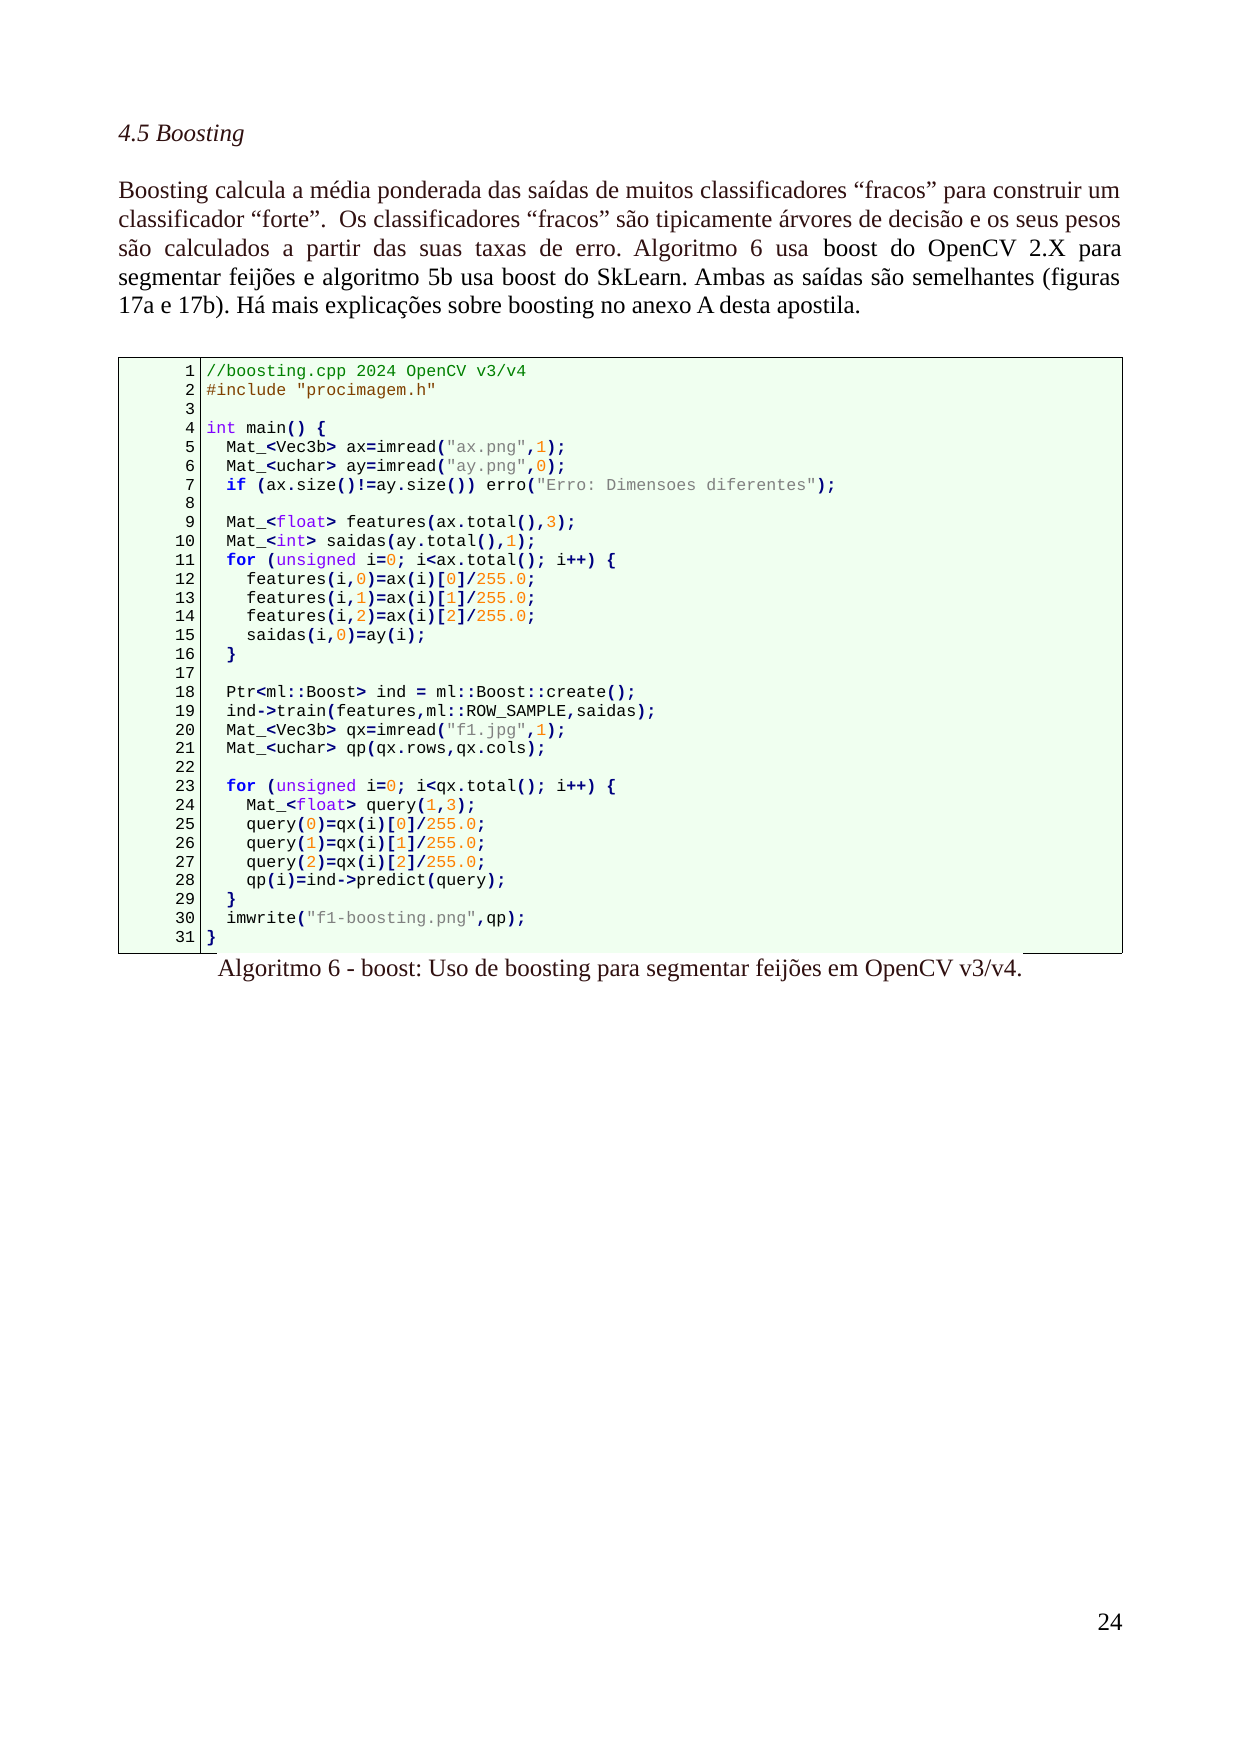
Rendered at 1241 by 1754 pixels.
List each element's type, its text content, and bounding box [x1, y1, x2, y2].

text Boosting calcula a média ponderada das saídas de muitos classificadores “fracos” para construir um classificador “forte”. Os classificadores “fracos” são tipicamente árvores de decisão e os seus pesos são calculados a partir das suas taxas de erro. Algoritmo 6 usa boost do OpenCV 2.X para segmentar feijões e algoritmo 5b usa boost do SkLearn. Ambas as saídas são semelhantes (figuras 17a e 17b). Há mais explicações sobre boosting no anexo A desta apostila. [118, 176, 1122, 319]
text 4.5 Boosting [118, 118, 1122, 147]
table_header 1 2 3 4 5 6 7 8 9 10 11 12 13 14 15 16 17 18 19 20 21 22 23 24 25 26 27 28 29 30 31 [119, 358, 200, 953]
table_header //boosting.cpp 2024 OpenCV v3/v4 #include "procimagem.h" int main() { Mat_<Vec3b> ax=imread("ax.png",1); Mat_<uchar> ay=imread("ay.png",0); if (ax.size()!=ay.size()) erro("Erro: Dimensoes diferentes"); Mat_<float> features(ax.total(),3); Mat_<int> saidas(ay.total(),1); for (unsigned i=0; i<ax.total(); i++) { features(i,0)=ax(i)[0]/255.0; features(i,1)=ax(i)[1]/255.0; features(i,2)=ax(i)[2]/255.0; saidas(i,0)=ay(i); } Ptr<ml::Boost> ind = ml::Boost::create(); ind->train(features,ml::ROW_SAMPLE,saidas); Mat_<Vec3b> qx=imread("f1.jpg",1); Mat_<uchar> qp(qx.rows,qx.cols); for (unsigned i=0; i<qx.total(); i++) { Mat_<float> query(1,3); query(0)=qx(i)[0]/255.0; query(1)=qx(i)[1]/255.0; query(2)=qx(i)[2]/255.0; qp(i)=ind->predict(query); } imwrite("f1-boosting.png",qp); } [201, 358, 1122, 953]
text Algoritmo 6 - boost: Uso de boosting para segmentar feijões em OpenCV v3/v4. [118, 954, 1122, 982]
